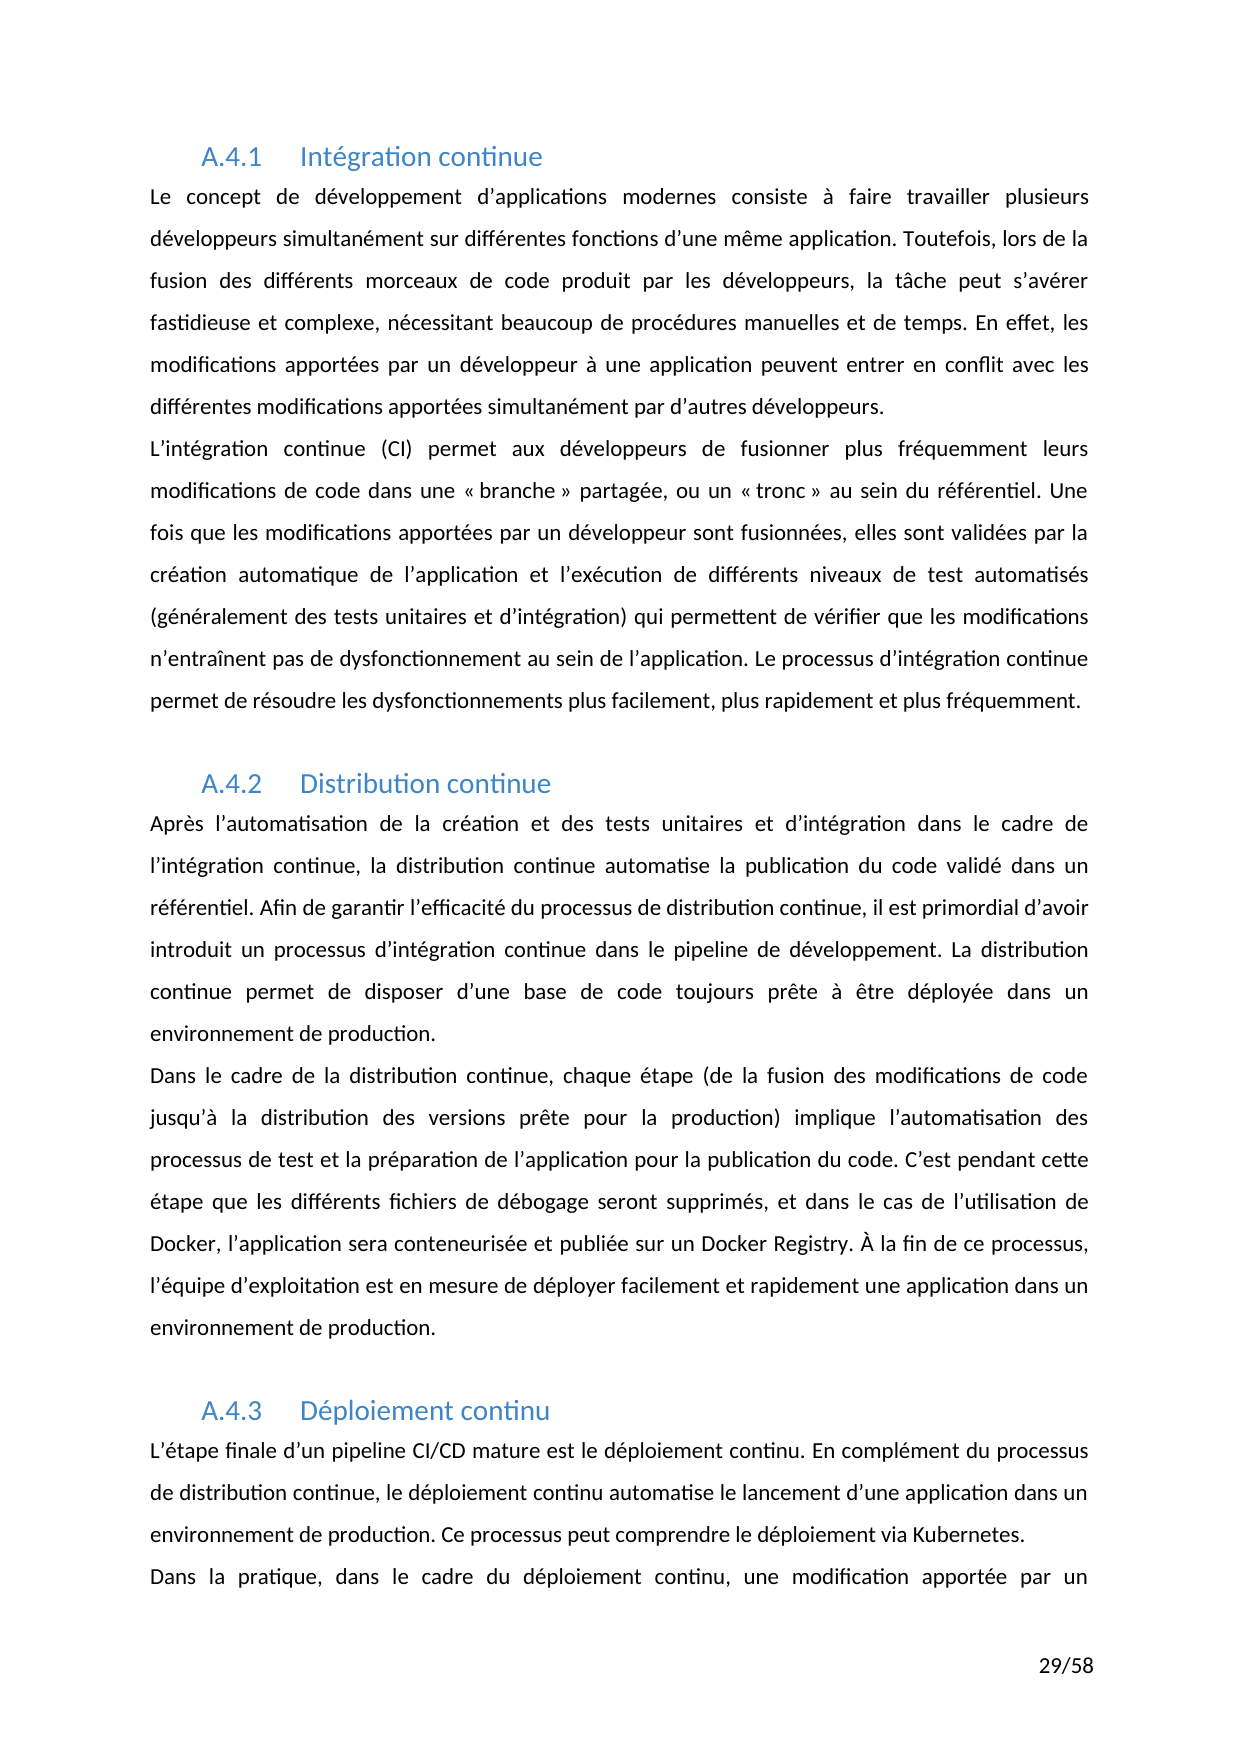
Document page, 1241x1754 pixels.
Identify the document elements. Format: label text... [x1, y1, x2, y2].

text Le concept de développement d’applications modernes consiste à faire travailler plusieurs développeurs simultanément sur différentes fonctions d’une même application. Toutefois, lors de la fusion des différents morceaux de code produit par les développeurs, la tâche peut s’avérer fastidieuse et complexe, nécessitant beaucoup de procédures manuelles et de temps. En effet, les modifications apportées par un développeur à une application peuvent entrer en conflit avec les différentes modifications apportées simultanément par d’autres développeurs. [150, 182, 1090, 420]
text L’intégration continue (CI) permet aux développeurs de fusionner plus fréquemment leurs modifications de code dans une « branche » partagée, ou un « tronc » au sein du référentiel. Une fois que les modifications apportées par un développeur sont fusionnées, elles sont validées par la création automatique de l’application et l’exécution de différents niveaux de test automatisés (généralement des tests unitaires et d’intégration) qui permettent de vérifier que les modifications n’entraînent pas de dysfonctionnement au sein de l’application. Le processus d’intégration continue permet de résoudre les dysfonctionnements plus facilement, plus rapidement et plus fréquemment. [150, 434, 1090, 714]
text L’étape finale d’un pipeline CI/CD mature est le déploiement continu. En complément du processus de distribution continue, le déploiement continu automatise le lancement d’une application dans un environnement de production. Ce processus peut comprendre le déploiement via Kubernetes. [150, 1436, 1090, 1548]
subtitle Intégration continue [201, 138, 1090, 174]
text Dans le cadre de la distribution continue, chaque étape (de la fusion des modifications de code jusqu’à la distribution des versions prête pour la production) implique l’automatisation des processus de test et la préparation de l’application pour la publication du code. C’est pendant cette étape que les différents fichiers de débogage seront supprimés, et dans le cas de l’utilisation de Docker, l’application sera conteneurisée et publiée sur un Docker Registry. À la fin de ce processus, l’équipe d’exploitation est en mesure de déployer facilement et rapidement une application dans un environnement de production. [150, 1061, 1090, 1341]
subtitle Distribution continue [201, 765, 1090, 801]
subtitle Déploiement continu [201, 1392, 1090, 1428]
text Dans la pratique, dans le cadre du déploiement continu, une modification apportée par un [150, 1562, 1090, 1590]
text Après l’automatisation de la création et des tests unitaires et d’intégration dans le cadre de l’intégration continue, la distribution continue automatise la publication du code validé dans un référentiel. Afin de garantir l’efficacité du processus de distribution continue, il est primordial d’avoir introduit un processus d’intégration continue dans le pipeline de développement. La distribution continue permet de disposer d’une base de code toujours prête à être déployée dans un environnement de production. [150, 809, 1090, 1047]
